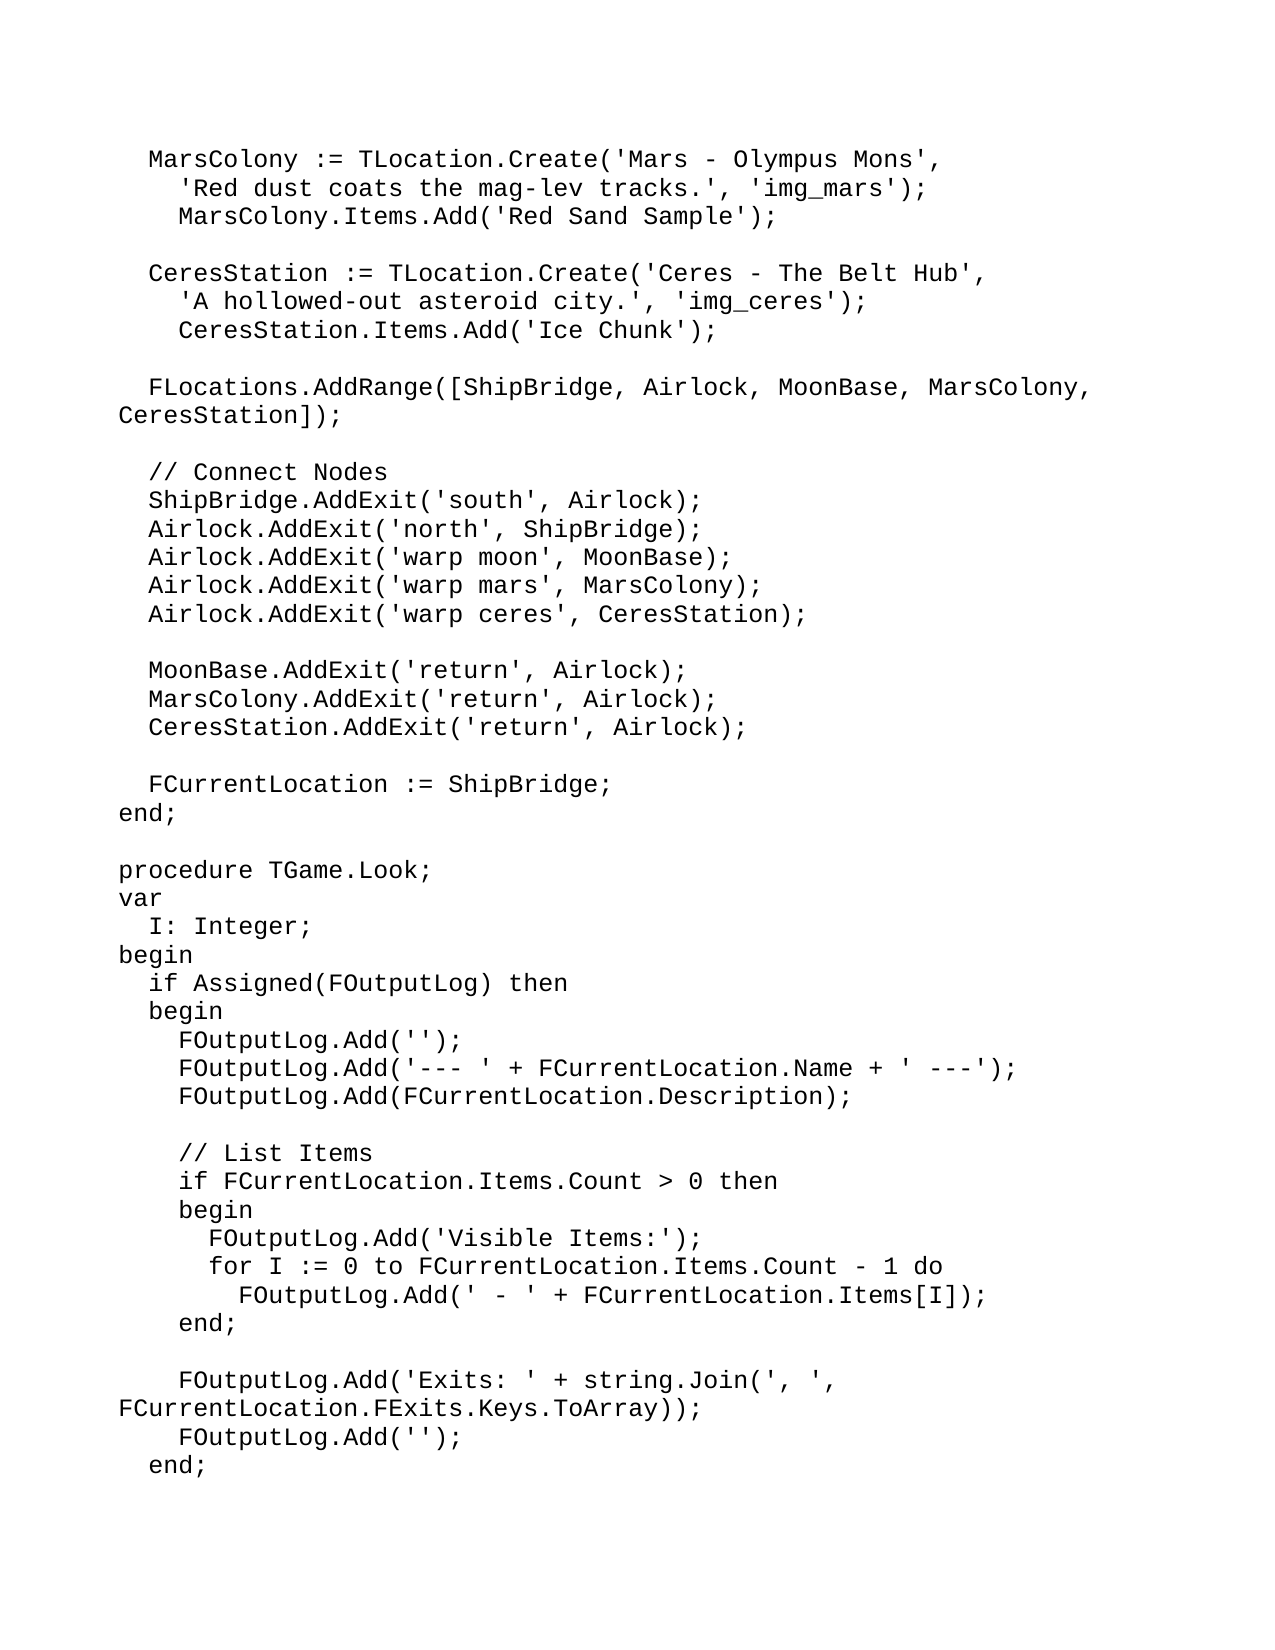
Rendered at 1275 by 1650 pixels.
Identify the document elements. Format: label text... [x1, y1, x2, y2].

text CeresStation.AddExit('return', Airlock); [118, 715, 1157, 743]
text if FCurrentLocation.Items.Count > 0 then [118, 1169, 1157, 1197]
text ShipBridge.AddExit('south', Airlock); [118, 488, 1157, 516]
text begin [118, 942, 1157, 971]
text Airlock.AddExit('warp ceres', CeresStation); [118, 601, 1157, 630]
text FOutputLog.Add('Visible Items:'); [118, 1226, 1157, 1254]
text FCurrentLocation := ShipBridge; [118, 772, 1157, 800]
text procedure TGame.Look; [118, 857, 1157, 886]
text // Connect Nodes [118, 460, 1157, 488]
text MarsColony.AddExit('return', Airlock); [118, 686, 1157, 715]
text CeresStation.Items.Add('Ice Chunk'); [118, 317, 1157, 346]
text FLocations.AddRange([ShipBridge, Airlock, MoonBase, MarsColony, CeresStation]); [118, 374, 1157, 431]
text CeresStation := TLocation.Create('Ceres - The Belt Hub', [118, 261, 1157, 289]
text begin [118, 1197, 1157, 1226]
text // List Items [118, 1141, 1157, 1169]
text MarsColony.Items.Add('Red Sand Sample'); [118, 203, 1157, 232]
text 'Red dust coats the mag-lev tracks.', 'img_mars'); [118, 175, 1157, 203]
text FOutputLog.Add(FCurrentLocation.Description); [118, 1084, 1157, 1112]
text end; [118, 1453, 1157, 1481]
text Airlock.AddExit('warp mars', MarsColony); [118, 573, 1157, 601]
text MoonBase.AddExit('return', Airlock); [118, 658, 1157, 686]
text FOutputLog.Add(''); [118, 1027, 1157, 1056]
text 'A hollowed-out asteroid city.', 'img_ceres'); [118, 289, 1157, 317]
text FOutputLog.Add(' - ' + FCurrentLocation.Items[I]); [118, 1282, 1157, 1311]
text for I := 0 to FCurrentLocation.Items.Count - 1 do [118, 1254, 1157, 1282]
text if Assigned(FOutputLog) then [118, 971, 1157, 999]
text I: Integer; [118, 914, 1157, 942]
text FOutputLog.Add('--- ' + FCurrentLocation.Name + ' ---'); [118, 1056, 1157, 1084]
text var [118, 886, 1157, 914]
text Airlock.AddExit('north', ShipBridge); [118, 516, 1157, 545]
text FOutputLog.Add(''); [118, 1424, 1157, 1453]
text MarsColony := TLocation.Create('Mars - Olympus Mons', [118, 147, 1157, 175]
text end; [118, 1311, 1157, 1339]
text FOutputLog.Add('Exits: ' + string.Join(', ', FCurrentLocation.FExits.Keys.ToArray)); [118, 1368, 1157, 1424]
text end; [118, 800, 1157, 828]
text Airlock.AddExit('warp moon', MoonBase); [118, 545, 1157, 573]
text begin [118, 999, 1157, 1027]
